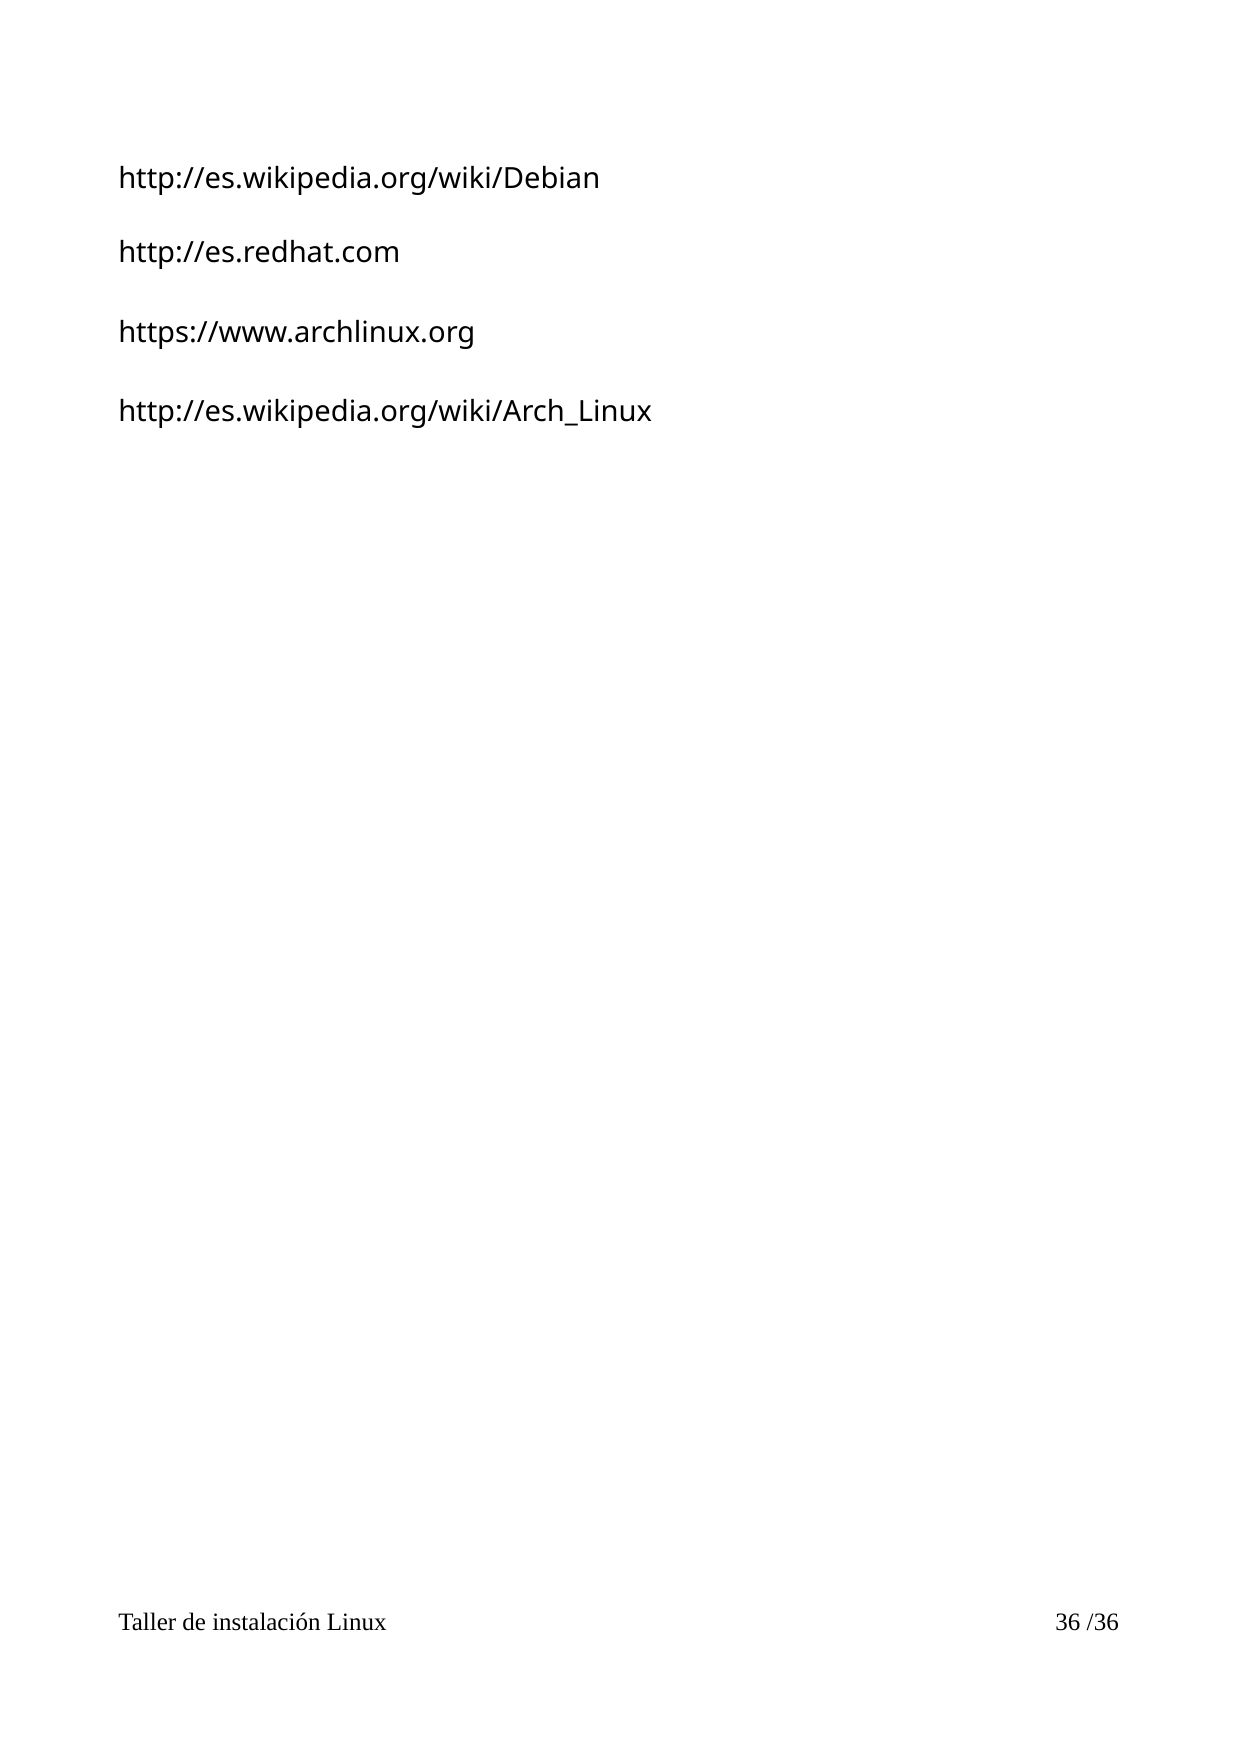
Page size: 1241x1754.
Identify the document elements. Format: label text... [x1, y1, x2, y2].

text http://es.wikipedia.org/wiki/Arch_Linux [118, 390, 1122, 430]
text http://es.wikipedia.org/wiki/Debian [118, 158, 1122, 197]
text https://www.archlinux.org [118, 311, 1122, 351]
text http://es.redhat.com [118, 232, 1122, 271]
